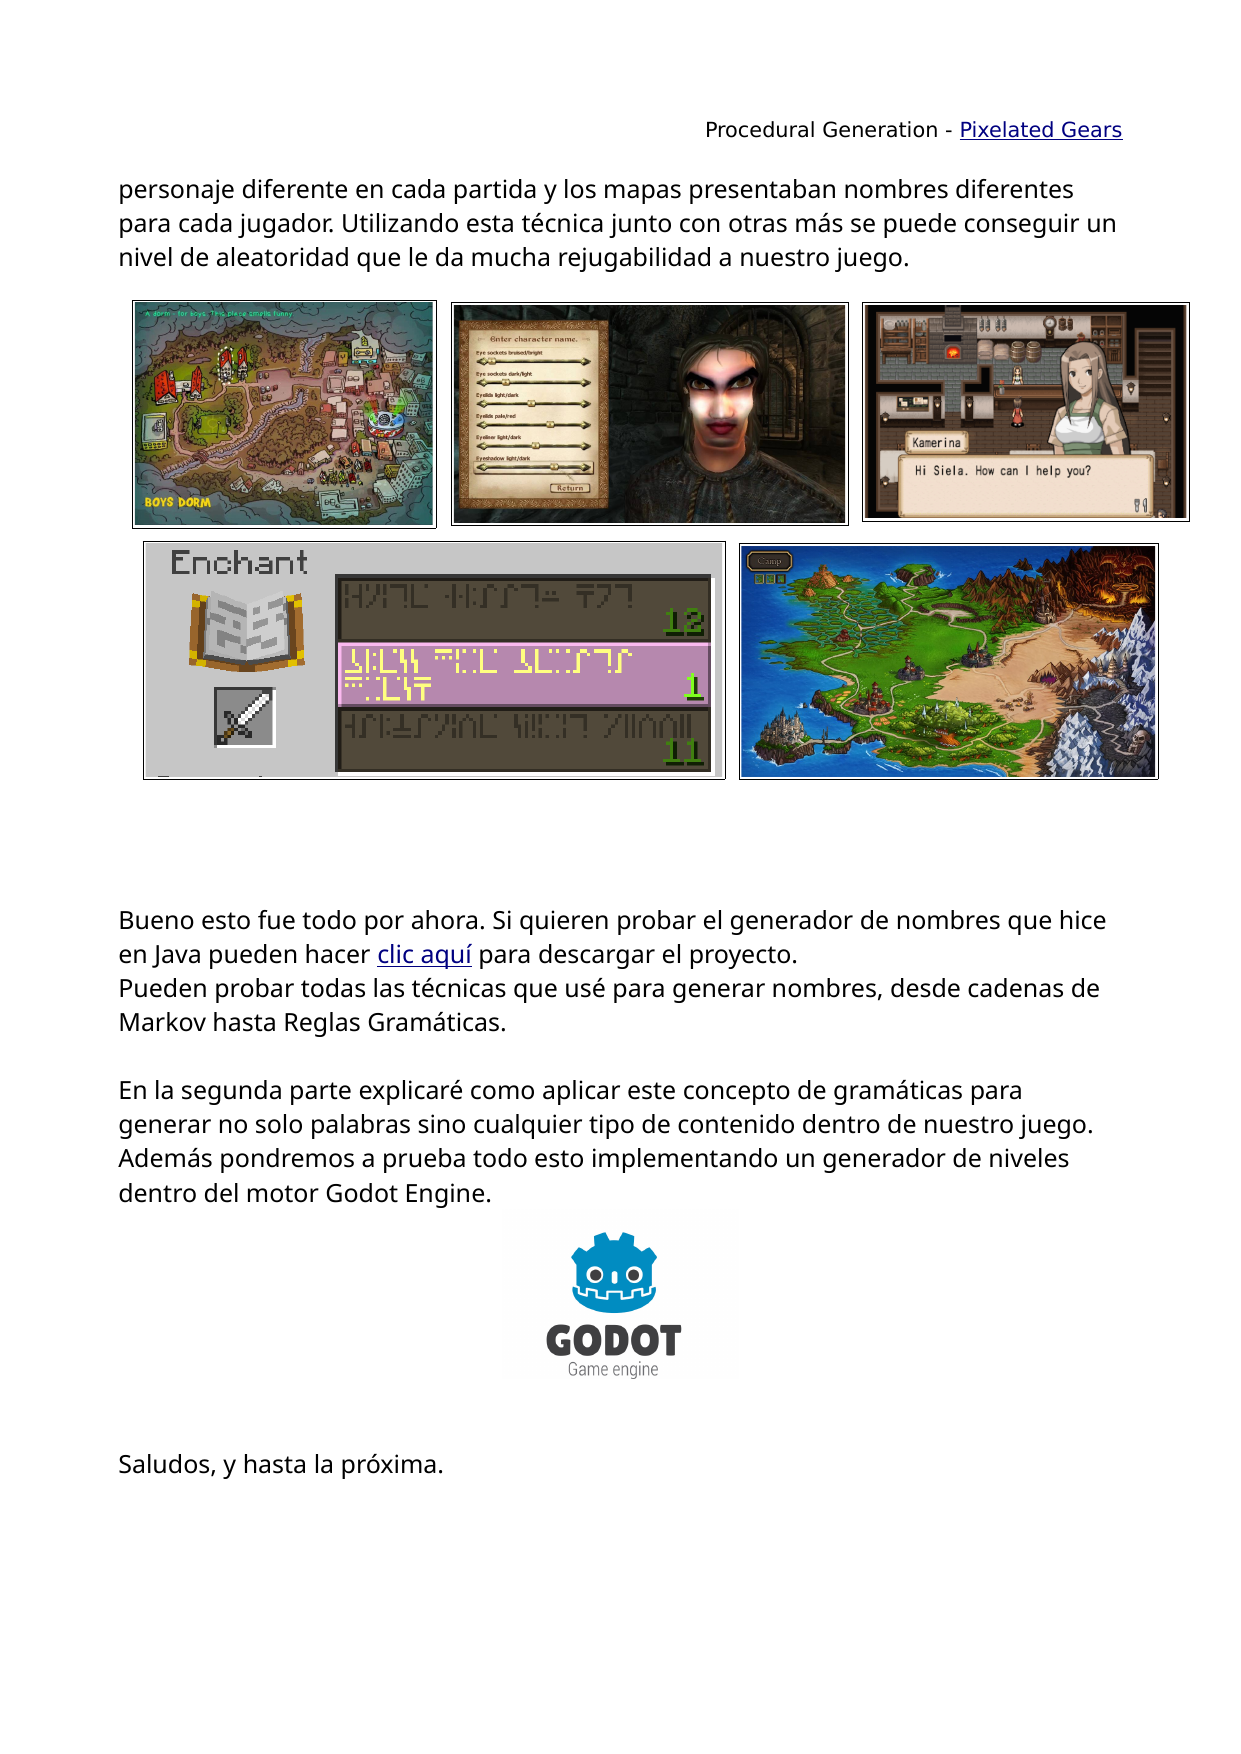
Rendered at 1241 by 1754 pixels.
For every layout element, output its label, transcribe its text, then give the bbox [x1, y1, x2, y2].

text Pueden probar todas las técnicas que usé para generar nombres, desde cadenas de Markov hasta Reglas Gramáticas. [118, 971, 1122, 1039]
picture [134, 302, 433, 525]
text Bueno esto fue todo por ahora. Si quieren probar el generador de nombres que hice en Java pueden hacer clic aquí para descargar el proyecto. [118, 903, 1122, 971]
picture [501, 1209, 739, 1379]
picture [145, 543, 723, 777]
text Saludos, y hasta la próxima. [118, 1447, 1122, 1481]
picture [741, 546, 1156, 777]
text Además pondremos a prueba todo esto implementando un generador de niveles dentro del motor Godot Engine. [118, 1141, 1122, 1209]
picture [864, 305, 1187, 518]
text En la segunda parte explicaré como aplicar este concepto de gramáticas para generar no solo palabras sino cualquier tipo de contenido dentro de nuestro juego. [118, 1073, 1122, 1141]
text personaje diferente en cada partida y los mapas presentaban nombres diferentes para cada jugador. Utilizando esta técnica junto con otras más se puede conseguir un nivel de aleatoridad que le da mucha rejugabilidad a nuestro juego. [118, 172, 1122, 274]
picture [453, 305, 846, 523]
